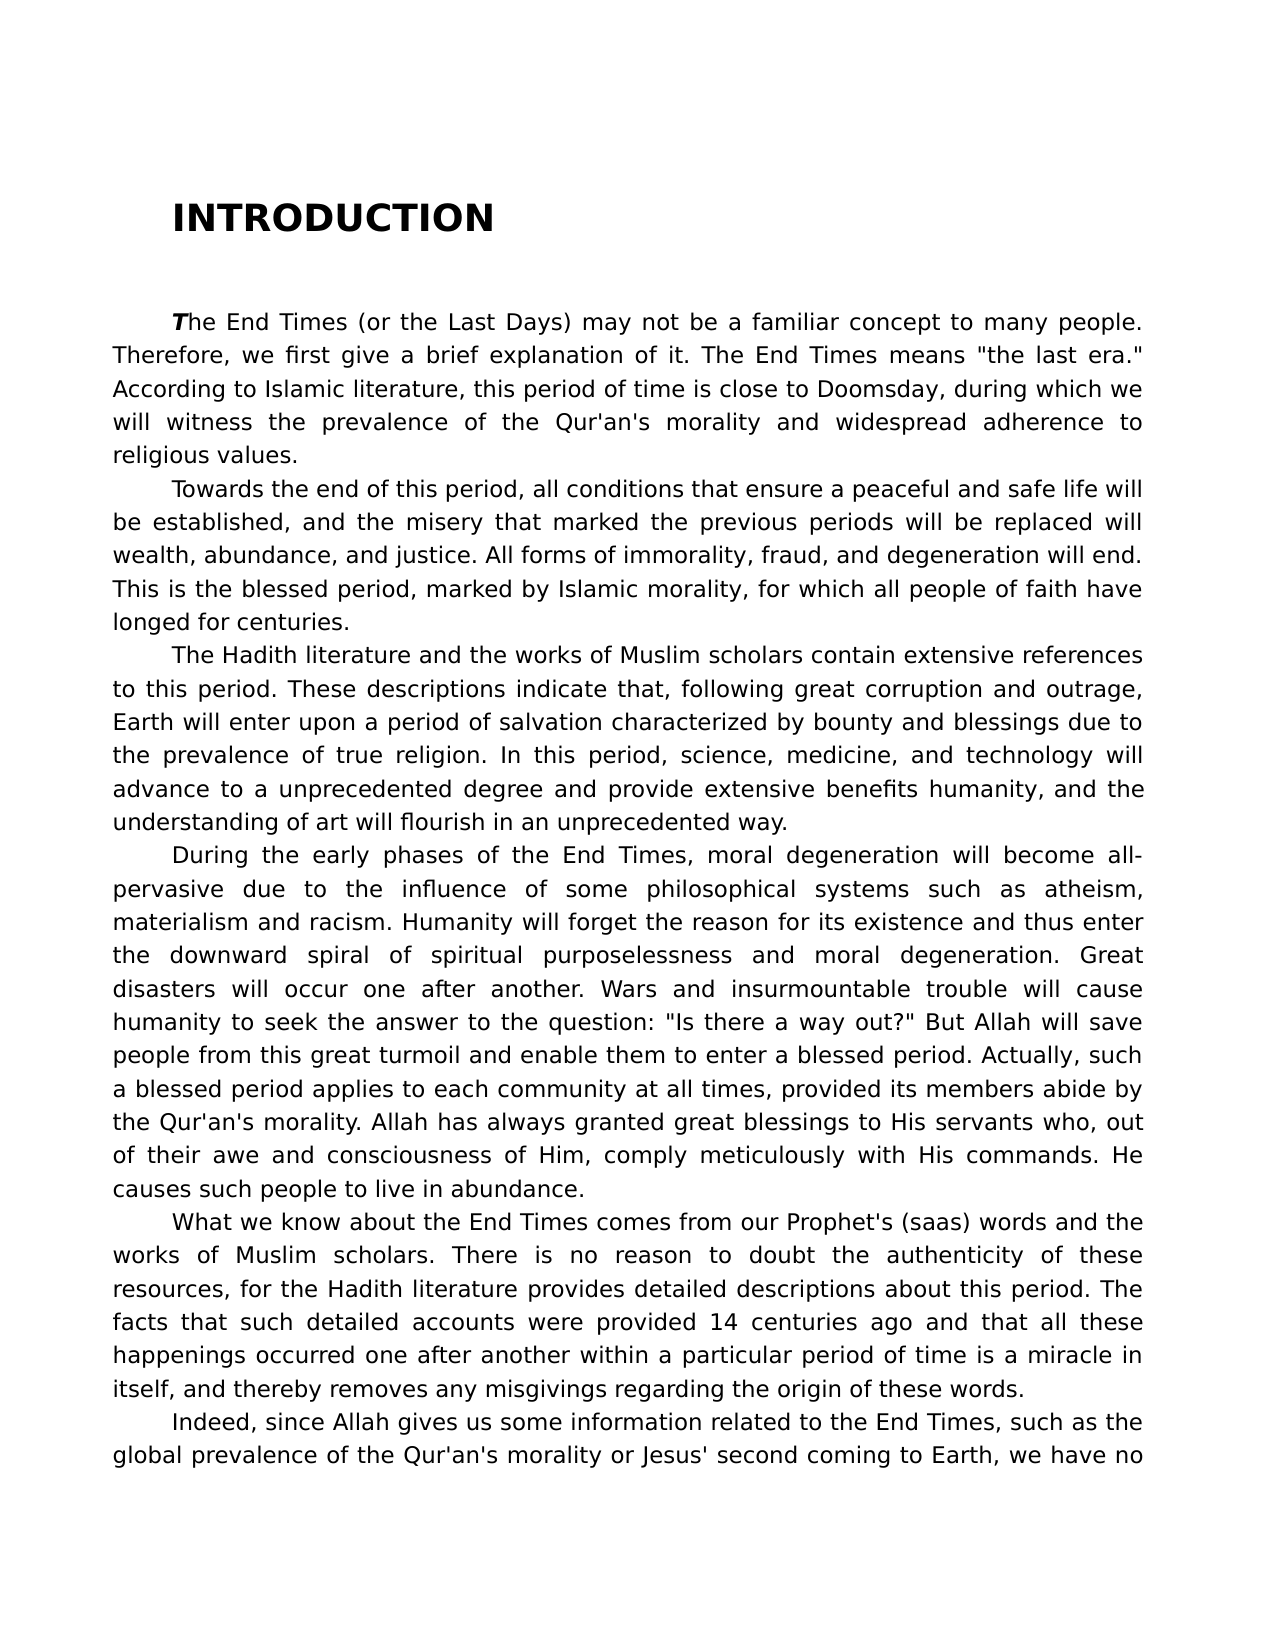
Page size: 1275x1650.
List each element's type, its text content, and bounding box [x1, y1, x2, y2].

text The End Times (or the Last Days) may not be a familiar concept to many people. Therefore, we first give a brief explanation of it. The End Times means "the last era." According to Islamic literature, this period of time is close to Doomsday, during which we will witness the prevalence of the Qur'an's morality and widespread adherence to religious values. [112, 304, 1145, 471]
text Towards the end of this period, all conditions that ensure a peaceful and safe life will be established, and the misery that marked the previous periods will be replaced will wealth, abundance, and justice. All forms of immorality, fraud, and degeneration will end. This is the blessed period, marked by Islamic morality, for which all people of faith have longed for centuries. [112, 471, 1145, 637]
text Indeed, since Allah gives us some information related to the End Times, such as the global prevalence of the Qur'an's morality or Jesus' second coming to Earth, we have no [112, 1404, 1145, 1471]
text What we know about the End Times comes from our Prophet's (saas) words and the works of Muslim scholars. There is no reason to doubt the authenticity of these resources, for the Hadith literature provides detailed descriptions about this period. The facts that such detailed accounts were provided 14 centuries ago and that all these happenings occurred one after another within a particular period of time is a miracle in itself, and thereby removes any misgivings regarding the origin of these words. [112, 1204, 1145, 1404]
text INTRODUCTION [112, 206, 1145, 237]
text During the early phases of the End Times, moral degeneration will become all-pervasive due to the influence of some philosophical systems such as atheism, materialism and racism. Humanity will forget the reason for its existence and thus enter the downward spiral of spiritual purposelessness and moral degeneration. Great disasters will occur one after another. Wars and insurmountable trouble will cause humanity to seek the answer to the question: "Is there a way out?" But Allah will save people from this great turmoil and enable them to enter a blessed period. Actually, such a blessed period applies to each community at all times, provided its members abide by the Qur'an's morality. Allah has always granted great blessings to His servants who, out of their awe and consciousness of Him, comply meticulously with His commands. He causes such people to live in abundance. [112, 837, 1145, 1204]
text The Hadith literature and the works of Muslim scholars contain extensive references to this period. These descriptions indicate that, following great corruption and outrage, Earth will enter upon a period of salvation characterized by bounty and blessings due to the prevalence of true religion. In this period, science, medicine, and technology will advance to a unprecedented degree and provide extensive benefits humanity, and the understanding of art will flourish in an unprecedented way. [112, 637, 1145, 837]
